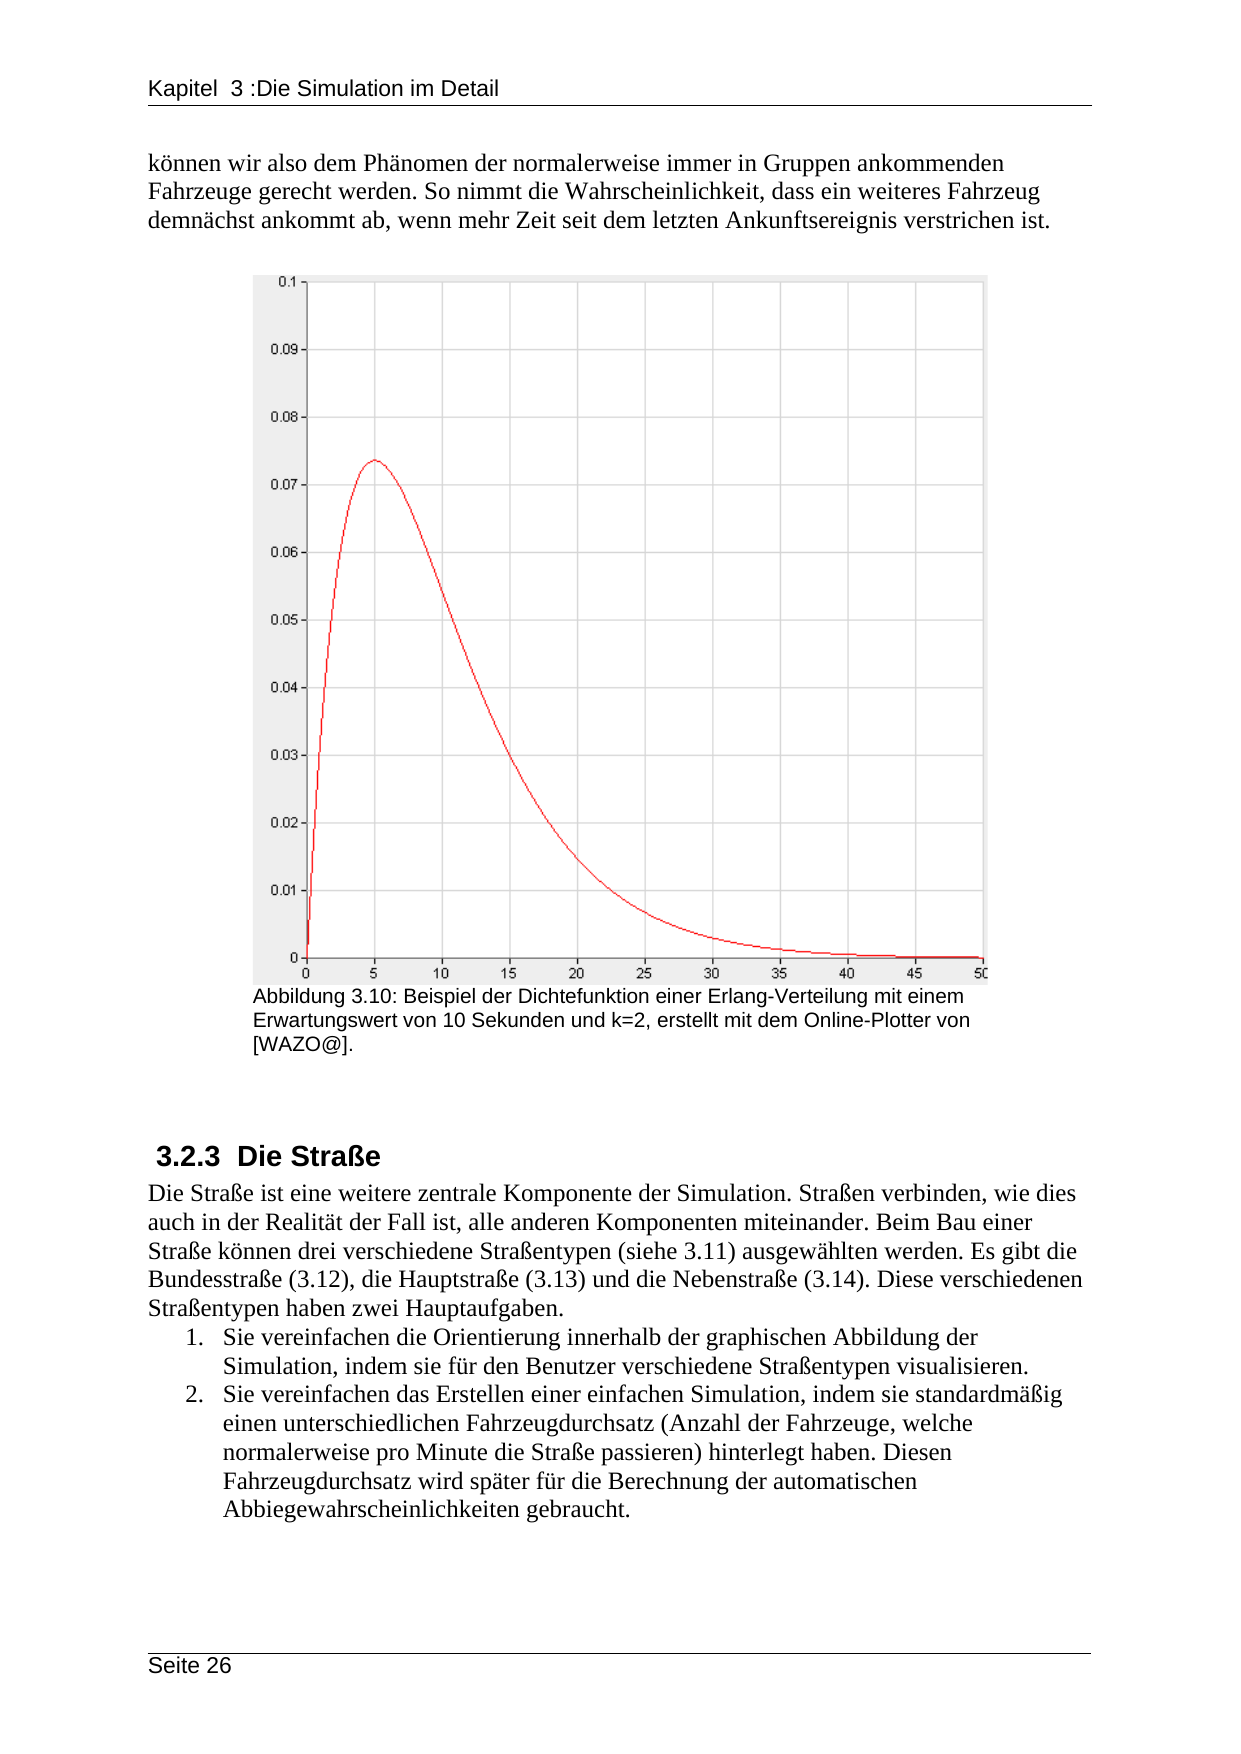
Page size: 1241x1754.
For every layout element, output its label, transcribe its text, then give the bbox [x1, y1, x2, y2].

list Sie vereinfachen die Orientierung innerhalb der graphischen Abbildung der Simulation, indem sie für den Benutzer verschiedene Straßentypen visualisieren. [185, 1322, 1092, 1379]
picture [252, 275, 988, 985]
text Durch die Eingabe eines Erwartungswerts von 10 Sekunden und der Stufenzahl k = 2, erhalten wir folgende, in Abbildung 3.10 zu sehende Dichtverteilung. Mithilfe einer geringen Stufenzahl können wir also dem Phänomen der normalerweise immer in Gruppen ankommenden Fahrzeuge gerecht werden. So nimmt die Wahrscheinlichkeit, dass ein weiteres Fahrzeug demnächst ankommt ab, wenn mehr Zeit seit dem letzten Ankunftsereignis verstrichen ist. [148, 148, 1092, 234]
list Sie vereinfachen das Erstellen einer einfachen Simulation, indem sie standardmäßig einen unterschiedlichen Fahrzeugdurchsatz (Anzahl der Fahrzeuge, welche normalerweise pro Minute die Straße passieren) hinterlegt haben. Diesen Fahrzeugdurchsatz wird später für die Berechnung der automatischen Abbiegewahrscheinlichkeiten gebraucht. [185, 1379, 1092, 1523]
text Abbildung 3.10: Beispiel der Dichtefunktion einer Erlang-Verteilung mit einem Erwartungswert von 10 Sekunden und k=2, erstellt mit dem Online-Plotter von [WAZO@]. [253, 985, 988, 1056]
text Die Straße ist eine weitere zentrale Komponente der Simulation. Straßen verbinden, wie dies auch in der Realität der Fall ist, alle anderen Komponenten miteinander. Beim Bau einer Straße können drei verschiedene Straßentypen (siehe Abbildung 3.11) ausgewählten werden. Es gibt die Bundesstraße (Abbildung 3.12), die Hauptstraße (Abbildung 3.13) und die Nebenstraße (Abbildung 3.14). Diese verschiedenen Straßentypen haben zwei Hauptaufgaben. [148, 1178, 1092, 1322]
subtitle Die Straße [148, 1138, 1092, 1172]
